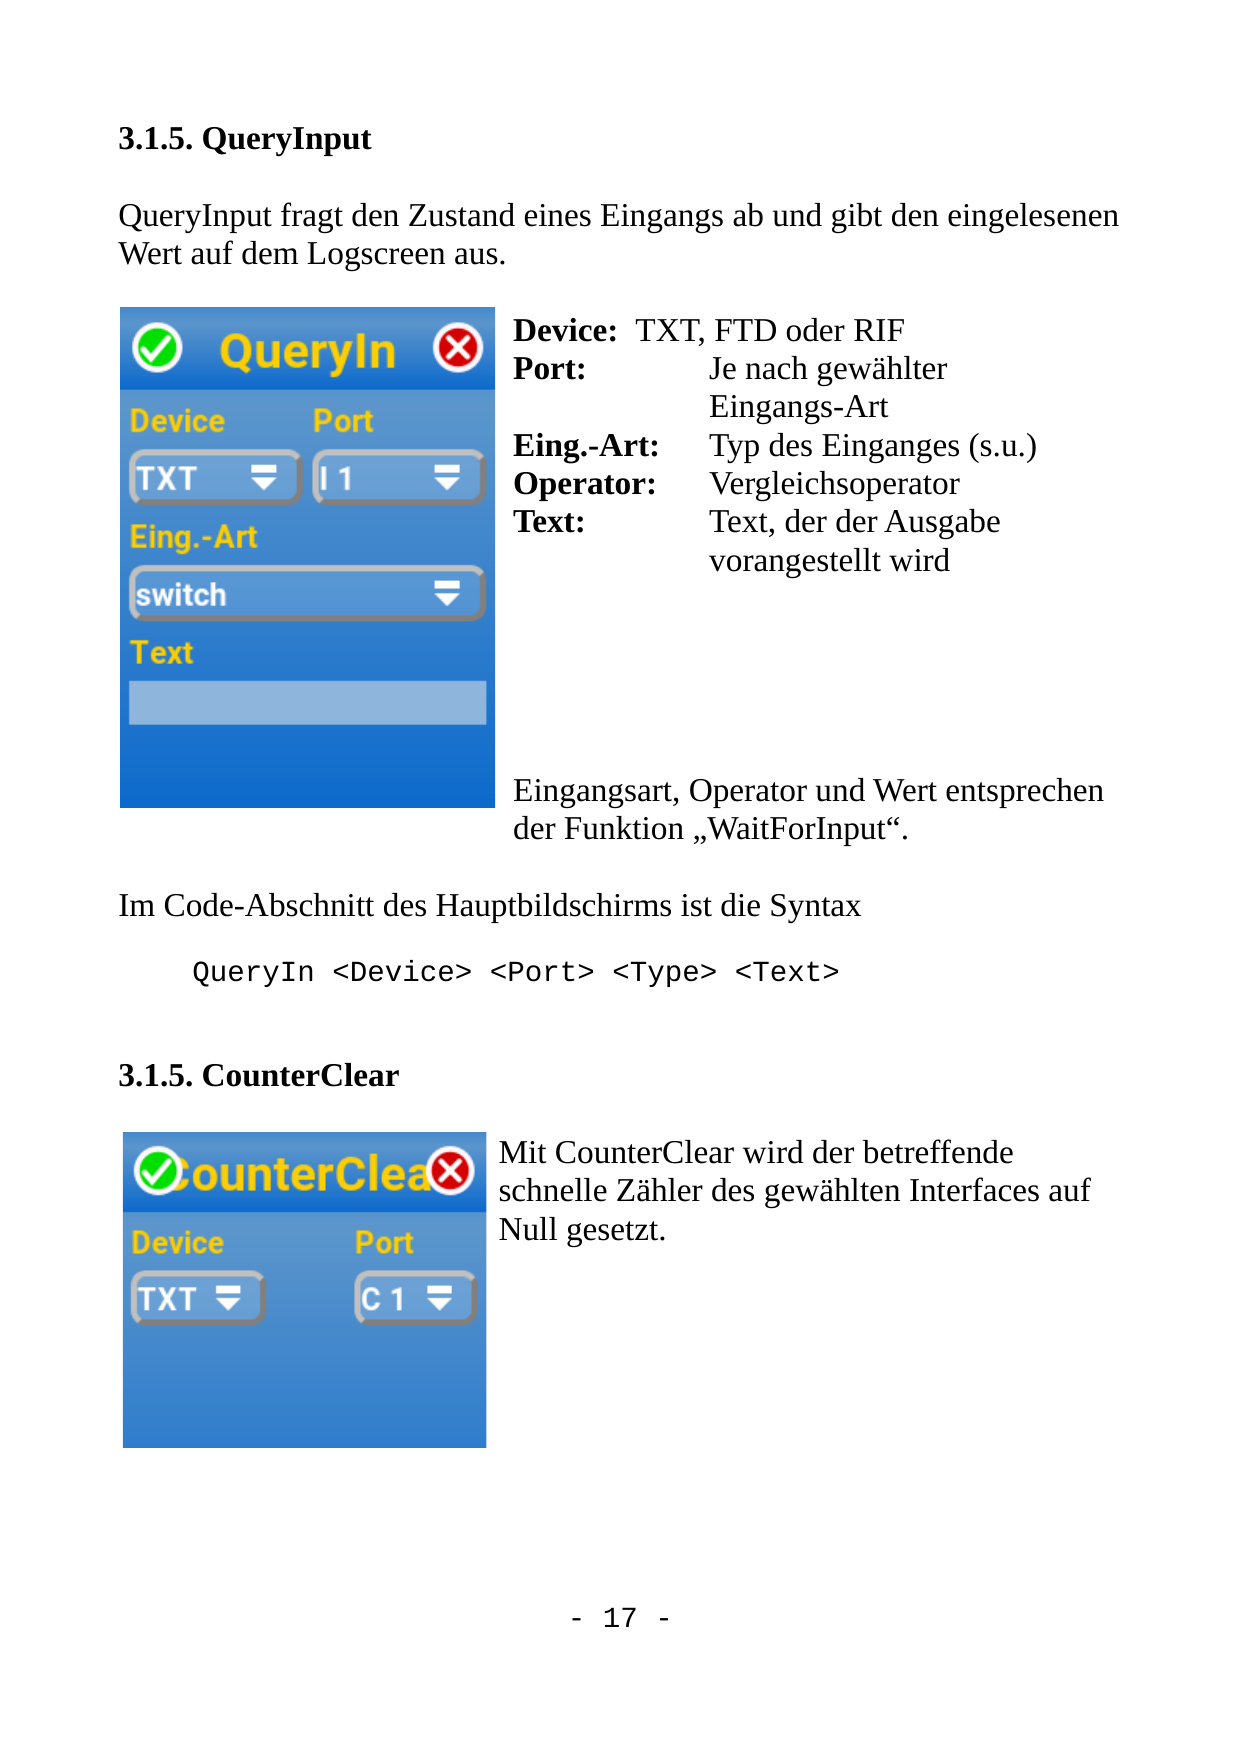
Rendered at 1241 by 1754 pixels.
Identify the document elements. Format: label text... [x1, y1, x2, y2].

text QueryInput fragt den Zustand eines Eingangs ab und gibt den eingelesenen Wert auf dem Logscreen aus. [118, 195, 1122, 271]
text QueryIn <Device> <Port> <Type> <Text> [118, 957, 1122, 990]
text Operator: Vergleichsoperator [496, 463, 1122, 501]
text Port: Je nach gewählter Eingangs-Art [496, 348, 1122, 425]
text Eing.-Art: Typ des Einganges (s.u.) [496, 425, 1122, 463]
text Device: TXT, FTD oder RIF [496, 310, 1122, 348]
picture [122, 1132, 487, 1448]
text Im Code-Abschnitt des Hauptbildschirms ist die Syntax [118, 885, 1122, 923]
text Mit CounterClear wird der betreffende schnelle Zähler des gewählten Interfaces auf Null gesetzt. [487, 1132, 1122, 1247]
picture [120, 307, 496, 808]
text Eingangsart, Operator und Wert entsprechen der Funktion „WaitForInput“. [118, 770, 1122, 846]
text 3.1.5. QueryInput [118, 118, 1122, 156]
text Text: Text, der der Ausgabe vorangestellt wird [496, 501, 1122, 578]
text 3.1.5. CounterClear [118, 1056, 1122, 1094]
